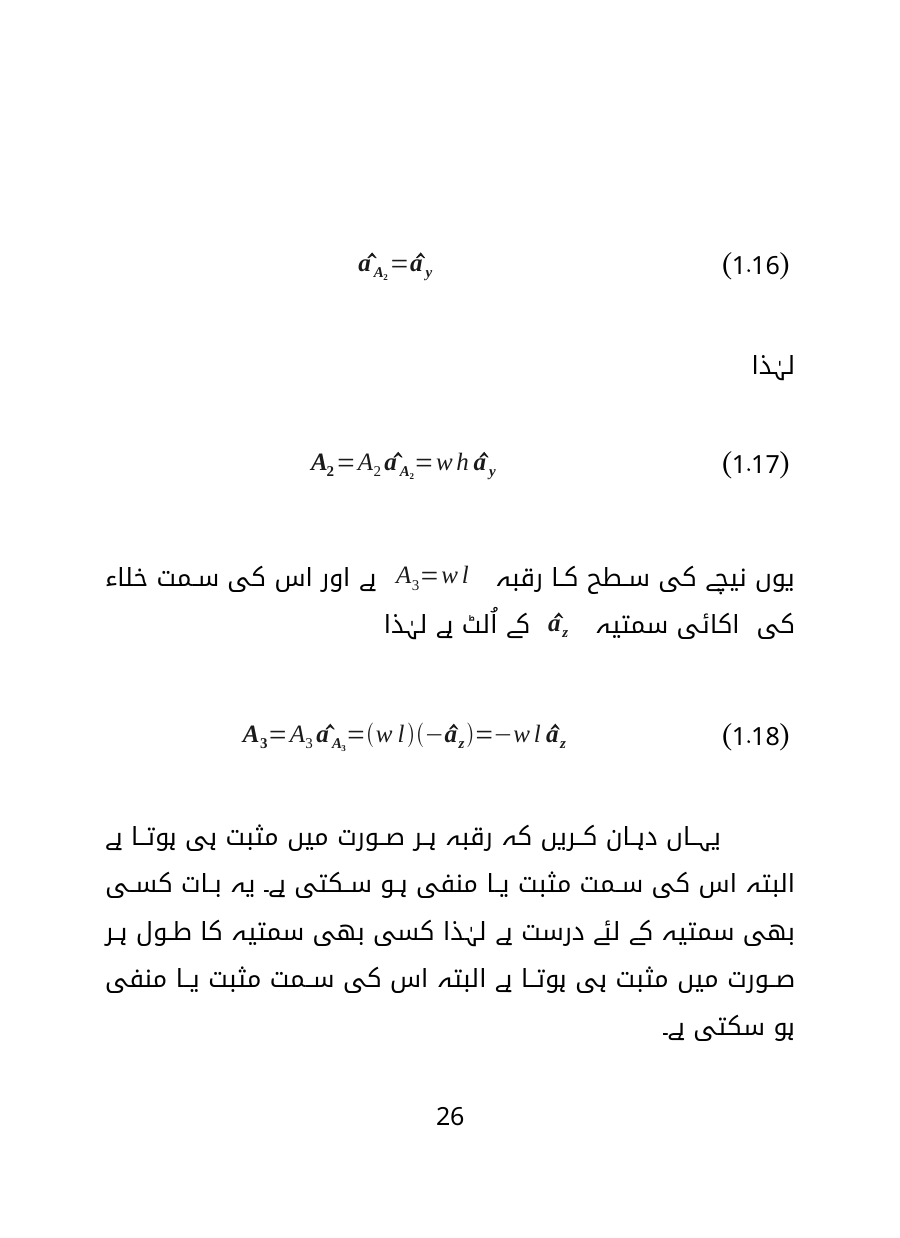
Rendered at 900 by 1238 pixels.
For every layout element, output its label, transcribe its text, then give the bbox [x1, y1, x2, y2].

table_header [105, 708, 692, 779]
text یوں نیچے کی سطح کا رقبہ ہے اور اس کی سمت خلاء کی اکائی سمتیہ کے اُلٹ ہے لہٰذا [105, 554, 795, 649]
text یہاں دہان کریں کہ رقبہ ہر صورت میں مثبت ہی ہوتا ہے البتہ اس کی سمت مثبت یا منفی ہو سکتی ہے۔ یہ بات کسی بھی سمتیہ کے لئے درست ہے لہٰذا کسی بھی سمتیہ کا طول ہر صورت میں مثبت ہی ہوتا ہے البتہ اس کی سمت مثبت یا منفی ہو سکتی ہے۔ [105, 813, 795, 1050]
text لہٰذا [105, 342, 795, 389]
table_header [105, 436, 689, 507]
table_header (1.17) [689, 436, 795, 507]
table_header (1.16) [694, 237, 795, 308]
table_header (1.18) [693, 708, 795, 779]
table_header [105, 237, 694, 308]
